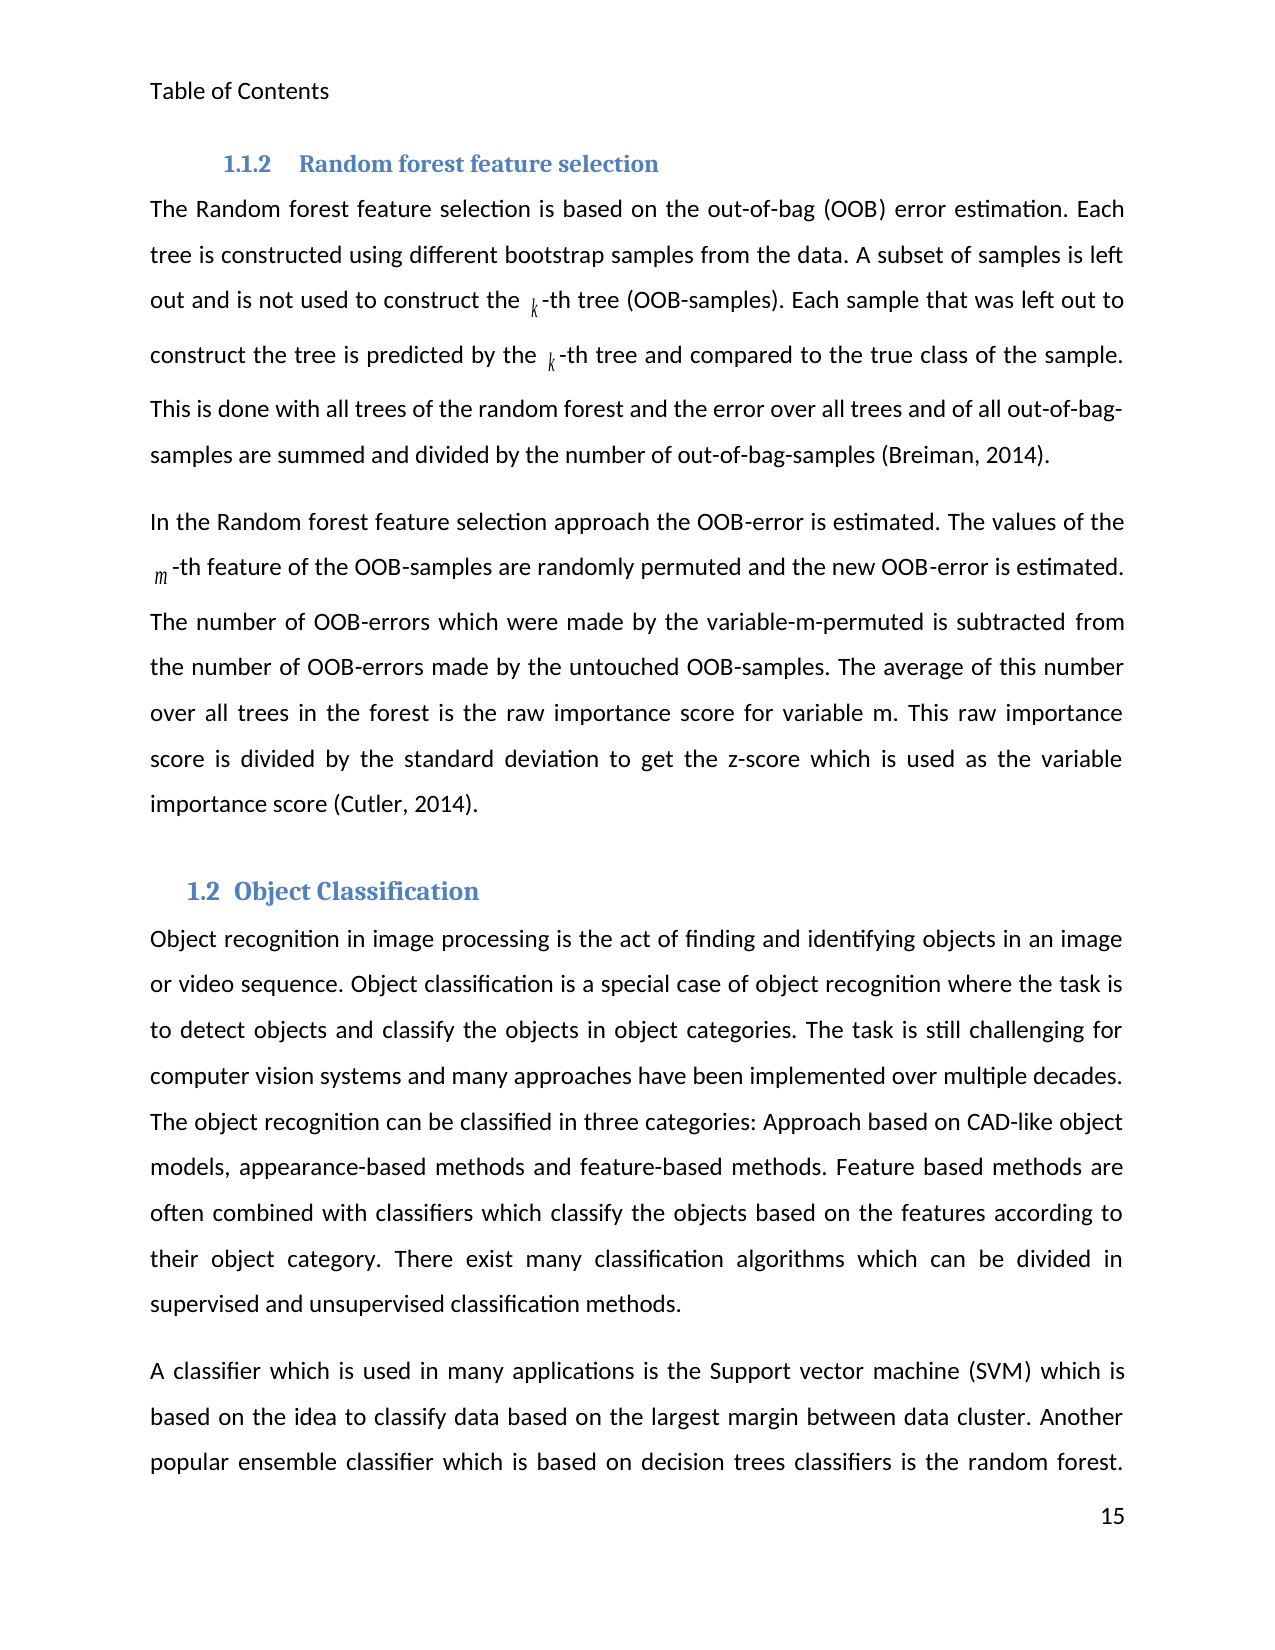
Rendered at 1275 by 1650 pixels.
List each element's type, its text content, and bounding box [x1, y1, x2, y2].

subtitle Random forest feature selection [224, 150, 1125, 179]
text The Random forest feature selection is based on the out-of-bag (OOB) error estimation. Each tree is constructed using different bootstrap samples from the data. A subset of samples is left out and is not used to construct the -th tree (OOB-samples). Each sample that was left out to construct the tree is predicted by the -th tree and compared to the true class of the sample. This is done with all trees of the random forest and the error over all trees and of all out-of-bag-samples are summed and divided by the number of out-of-bag-samples (Breiman, 2014). [150, 193, 1125, 469]
text Object recognition in image processing is the act of finding and identifying objects in an image or video sequence. Object classification is a special case of object recognition where the task is to detect objects and classify the objects in object categories. The task is still challenging for computer vision systems and many approaches have been implemented over multiple decades. The object recognition can be classified in three categories: Approach based on CAD-like object models, appearance-based methods and feature-based methods. Feature based methods are often combined with classifiers which classify the objects based on the features according to their object category. There exist many classification algorithms which can be divided in supervised and unsupervised classification methods. [150, 923, 1125, 1319]
text A classifier which is used in many applications is the Support vector machine (SVM) which is based on the idea to classify data based on the largest margin between data cluster. Another popular ensemble classifier which is based on decision trees classifiers is the random forest. [150, 1355, 1125, 1477]
text In the Random forest feature selection approach the OOB-error is estimated. The values of the -th feature of the OOB-samples are randomly permuted and the new OOB-error is estimated. The number of OOB-errors which were made by the variable-m-permuted is subtracted from the number of OOB-errors made by the untouched OOB-samples. The average of this number over all trees in the forest is the raw importance score for variable m. This raw importance score is divided by the standard deviation to get the z-score which is used as the variable importance score (Cutler, 2014). [150, 506, 1125, 819]
subtitle Object Classification [187, 876, 1125, 907]
